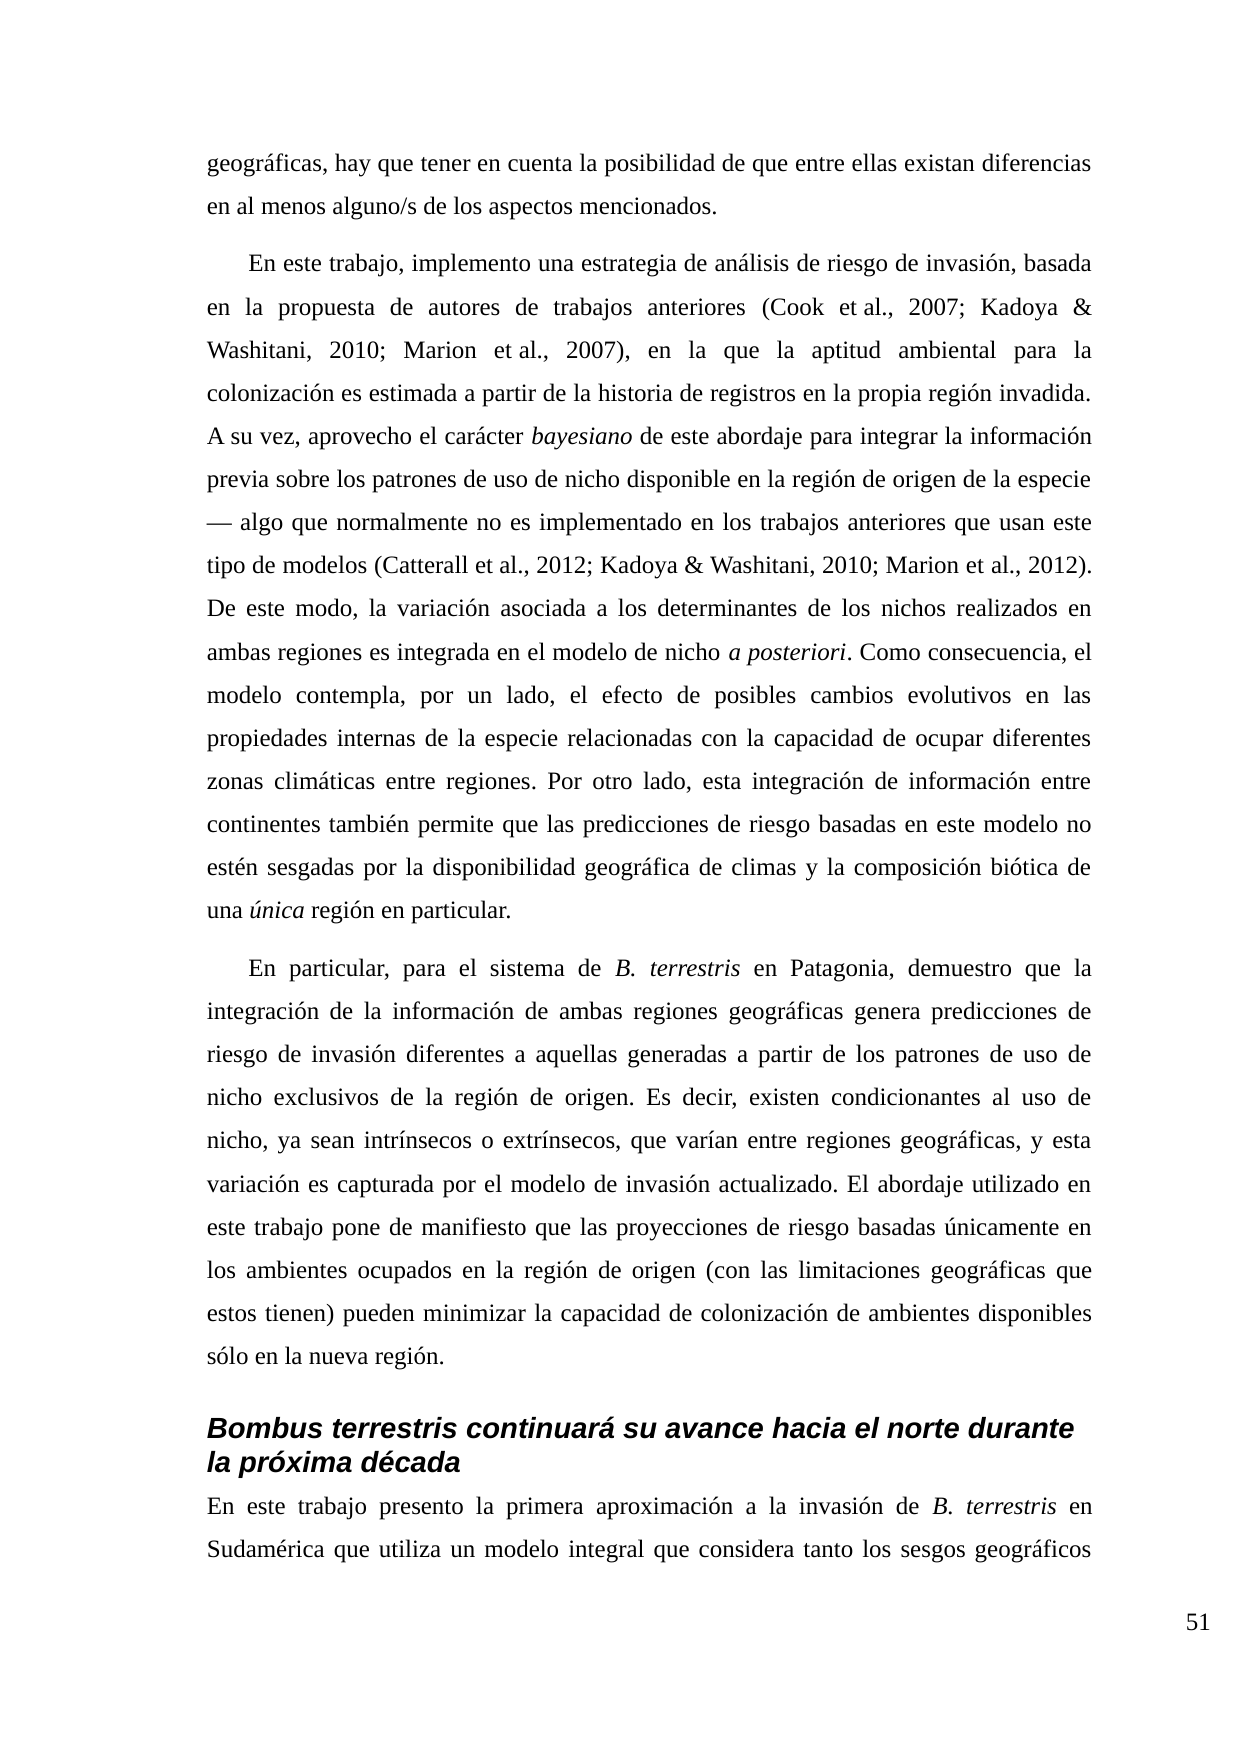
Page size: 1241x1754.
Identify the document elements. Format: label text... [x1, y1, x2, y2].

text geográficas, hay que tener en cuenta la posibilidad de que entre ellas existan diferencias en al menos alguno/s de los aspectos mencionados. [207, 148, 1093, 219]
subtitle Bombus terrestris continuará su avance hacia el norte durante la próxima década [207, 1411, 1093, 1478]
text En este trabajo presento la primera aproximación a la invasión de B. terrestris en Sudamérica que utiliza un modelo integral que considera tanto los sesgos geográficos [207, 1491, 1093, 1563]
text En particular, para el sistema de B. terrestris en Patagonia, demuestro que la integración de la información de ambas regiones geográficas genera predicciones de riesgo de invasión diferentes a aquellas generadas a partir de los patrones de uso de nicho exclusivos de la región de origen. Es decir, existen condicionantes al uso de nicho, ya sean intrínsecos o extrínsecos, que varían entre regiones geográficas, y esta variación es capturada por el modelo de invasión actualizado. El abordaje utilizado en este trabajo pone de manifiesto que las proyecciones de riesgo basadas únicamente en los ambientes ocupados en la región de origen (con las limitaciones geográficas que estos tienen) pueden minimizar la capacidad de colonización de ambientes disponibles sólo en la nueva región. [207, 953, 1093, 1370]
text En este trabajo, implemento una estrategia de análisis de riesgo de invasión, basada en la propuesta de autores de trabajos anteriores (Cook et al., 2007; Kadoya & Washitani, 2010; Marion et al., 2007), en la que la aptitud ambiental para la colonización es estimada a partir de la historia de registros en la propia región invadida. A su vez, aprovecho el carácter bayesiano de este abordaje para integrar la información previa sobre los patrones de uso de nicho disponible en la región de origen de la especie — algo que normalmente no es implementado en los trabajos anteriores que usan este tipo de modelos (Catterall et al., 2012; Kadoya & Washitani, 2010; Marion et al., 2012). De este modo, la variación asociada a los determinantes de los nichos realizados en ambas regiones es integrada en el modelo de nicho a posteriori. Como consecuencia, el modelo contempla, por un lado, el efecto de posibles cambios evolutivos en las propiedades internas de la especie relacionadas con la capacidad de ocupar diferentes zonas climáticas entre regiones. Por otro lado, esta integración de información entre continentes también permite que las predicciones de riesgo basadas en este modelo no estén sesgadas por la disponibilidad geográfica de climas y la composición biótica de una única región en particular. [207, 248, 1093, 924]
